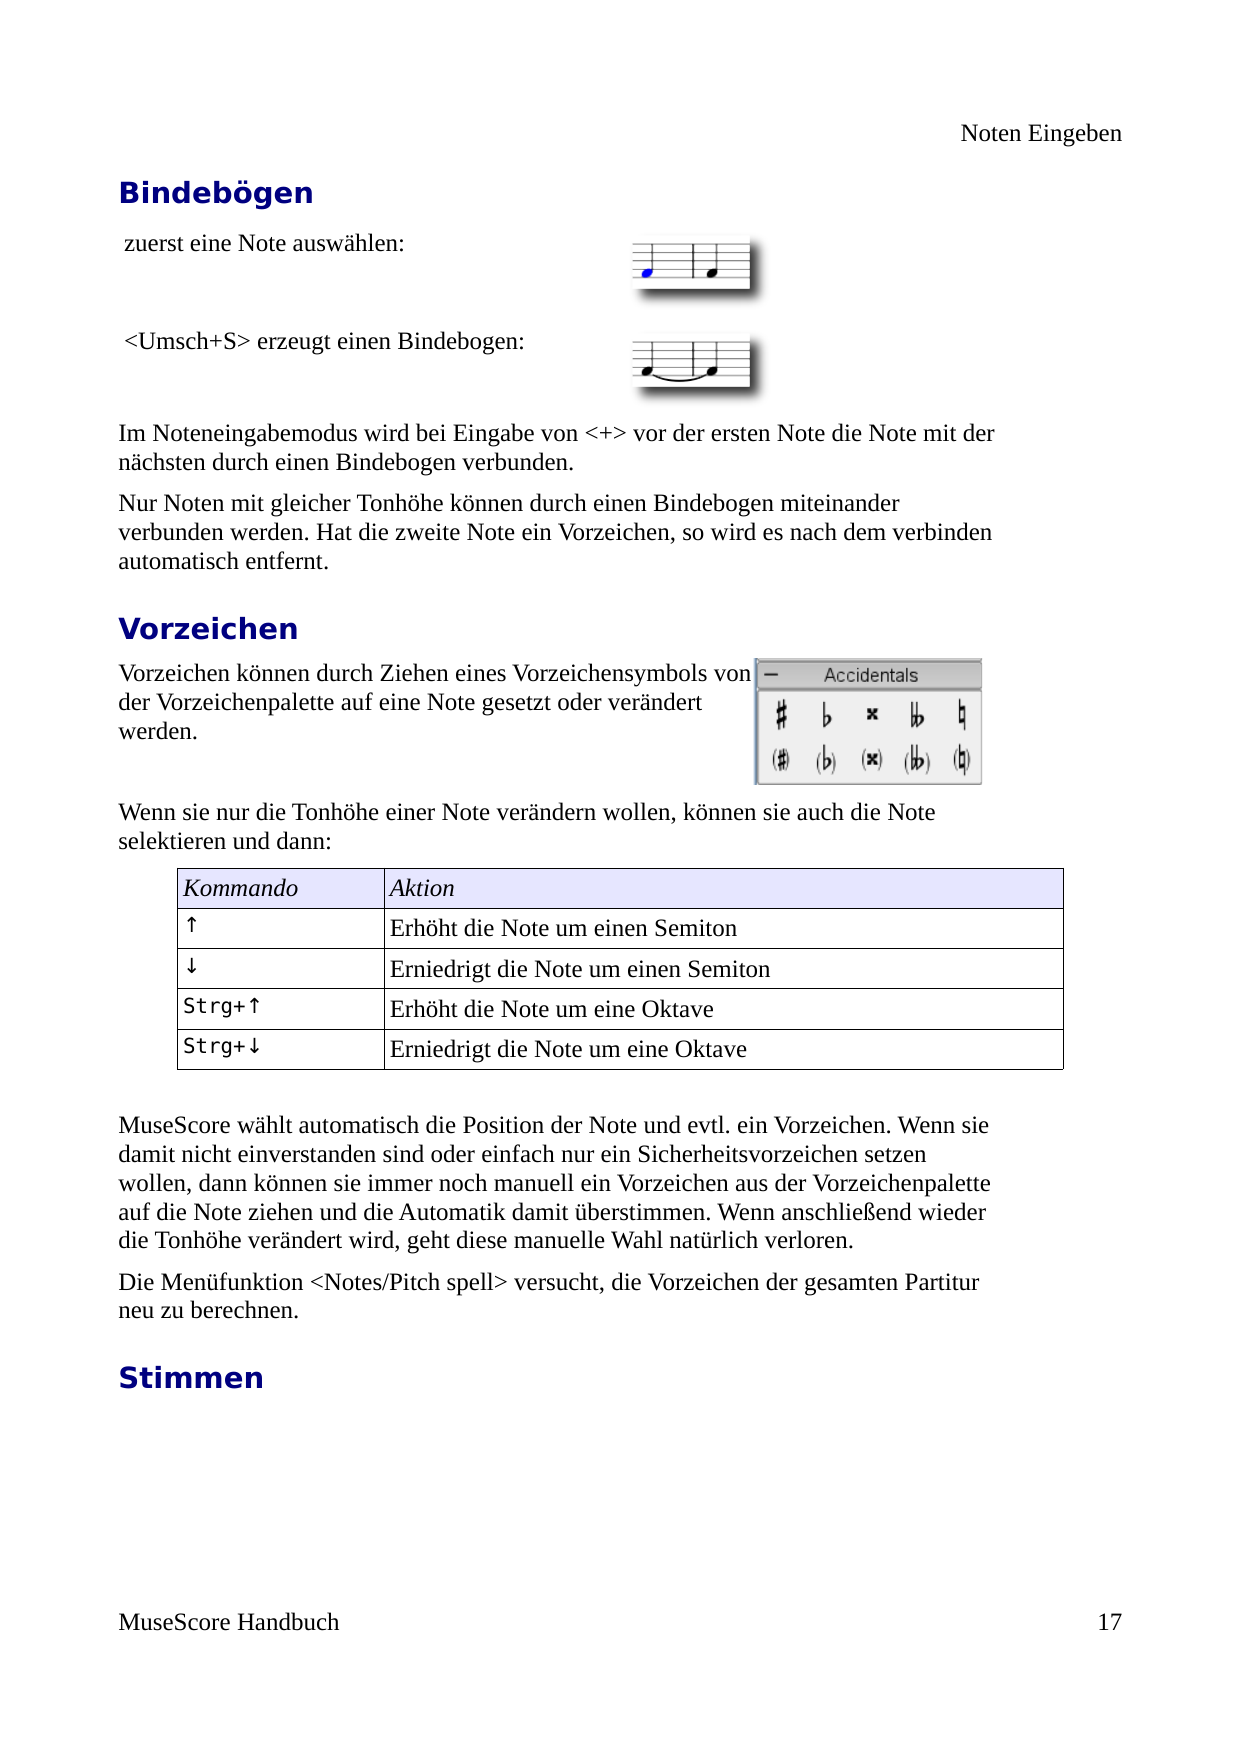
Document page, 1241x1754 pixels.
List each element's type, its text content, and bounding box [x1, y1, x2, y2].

text Im Noteneingabemodus wird bei Eingabe von <+> vor der ersten Note die Note mit der nächsten durch einen Bindebogen verbunden. [118, 418, 1004, 476]
table_header [620, 229, 625, 313]
subtitle Stimmen [118, 1362, 1122, 1396]
table_cell Erhöht die Note um einen Semiton [385, 909, 1063, 948]
table_cell ↓ [178, 949, 384, 988]
table_header zuerst eine Note auswählen: [118, 223, 620, 321]
table_header [620, 223, 1122, 228]
table_cell Strg+↓ [178, 1030, 384, 1069]
subtitle Bindebögen [118, 176, 1122, 210]
table_cell Strg+↑ [178, 989, 384, 1029]
table_cell Erniedrigt die Note um einen Semiton [385, 949, 1063, 988]
table_header Kommando [178, 869, 384, 908]
text Vorzeichen können durch Ziehen eines Vorzeichensymbols von der Vorzeichenpalette auf eine Note gesetzt oder verändert werden. [118, 658, 753, 785]
table_cell ↑ [178, 909, 384, 948]
table_cell [620, 321, 1122, 418]
text MuseScore wählt automatisch die Position der Note und evtl. ein Vorzeichen. Wenn sie damit nicht einverstanden sind oder einfach nur ein Sicherheitsvorzeichen setzen wollen, dann können sie immer noch manuell ein Vorzeichen aus der Vorzeichenpalette auf die Note ziehen und die Automatik damit überstimmen. Wenn anschließend wieder die Tonhöhe verändert wird, geht diese manuelle Wahl natürlich verloren. [118, 1110, 1004, 1254]
text Nur Noten mit gleicher Tonhöhe können durch einen Bindebogen miteinander verbunden werden. Hat die zweite Note ein Vorzeichen, so wird es nach dem verbinden automatisch entfernt. [118, 488, 1004, 574]
table_header [775, 229, 1122, 313]
text Wenn sie nur die Tonhöhe einer Note verändern wollen, können sie auch die Note selektieren und dann: [118, 797, 1004, 855]
picture [625, 326, 775, 412]
picture [753, 658, 983, 785]
table_cell Erhöht die Note um eine Oktave [385, 989, 1063, 1029]
table_header [620, 314, 1122, 321]
table_cell <Umsch+S> erzeugt einen Bindebogen: [118, 321, 620, 418]
subtitle Vorzeichen [118, 612, 1122, 646]
text Die Menüfunktion <Notes/Pitch spell> versucht, die Vorzeichen der gesamten Partitur neu zu berechnen. [118, 1267, 1004, 1324]
text [983, 658, 1004, 785]
picture [625, 228, 775, 314]
table_header Aktion [385, 869, 1063, 908]
table_cell Erniedrigt die Note um eine Oktave [385, 1030, 1063, 1069]
